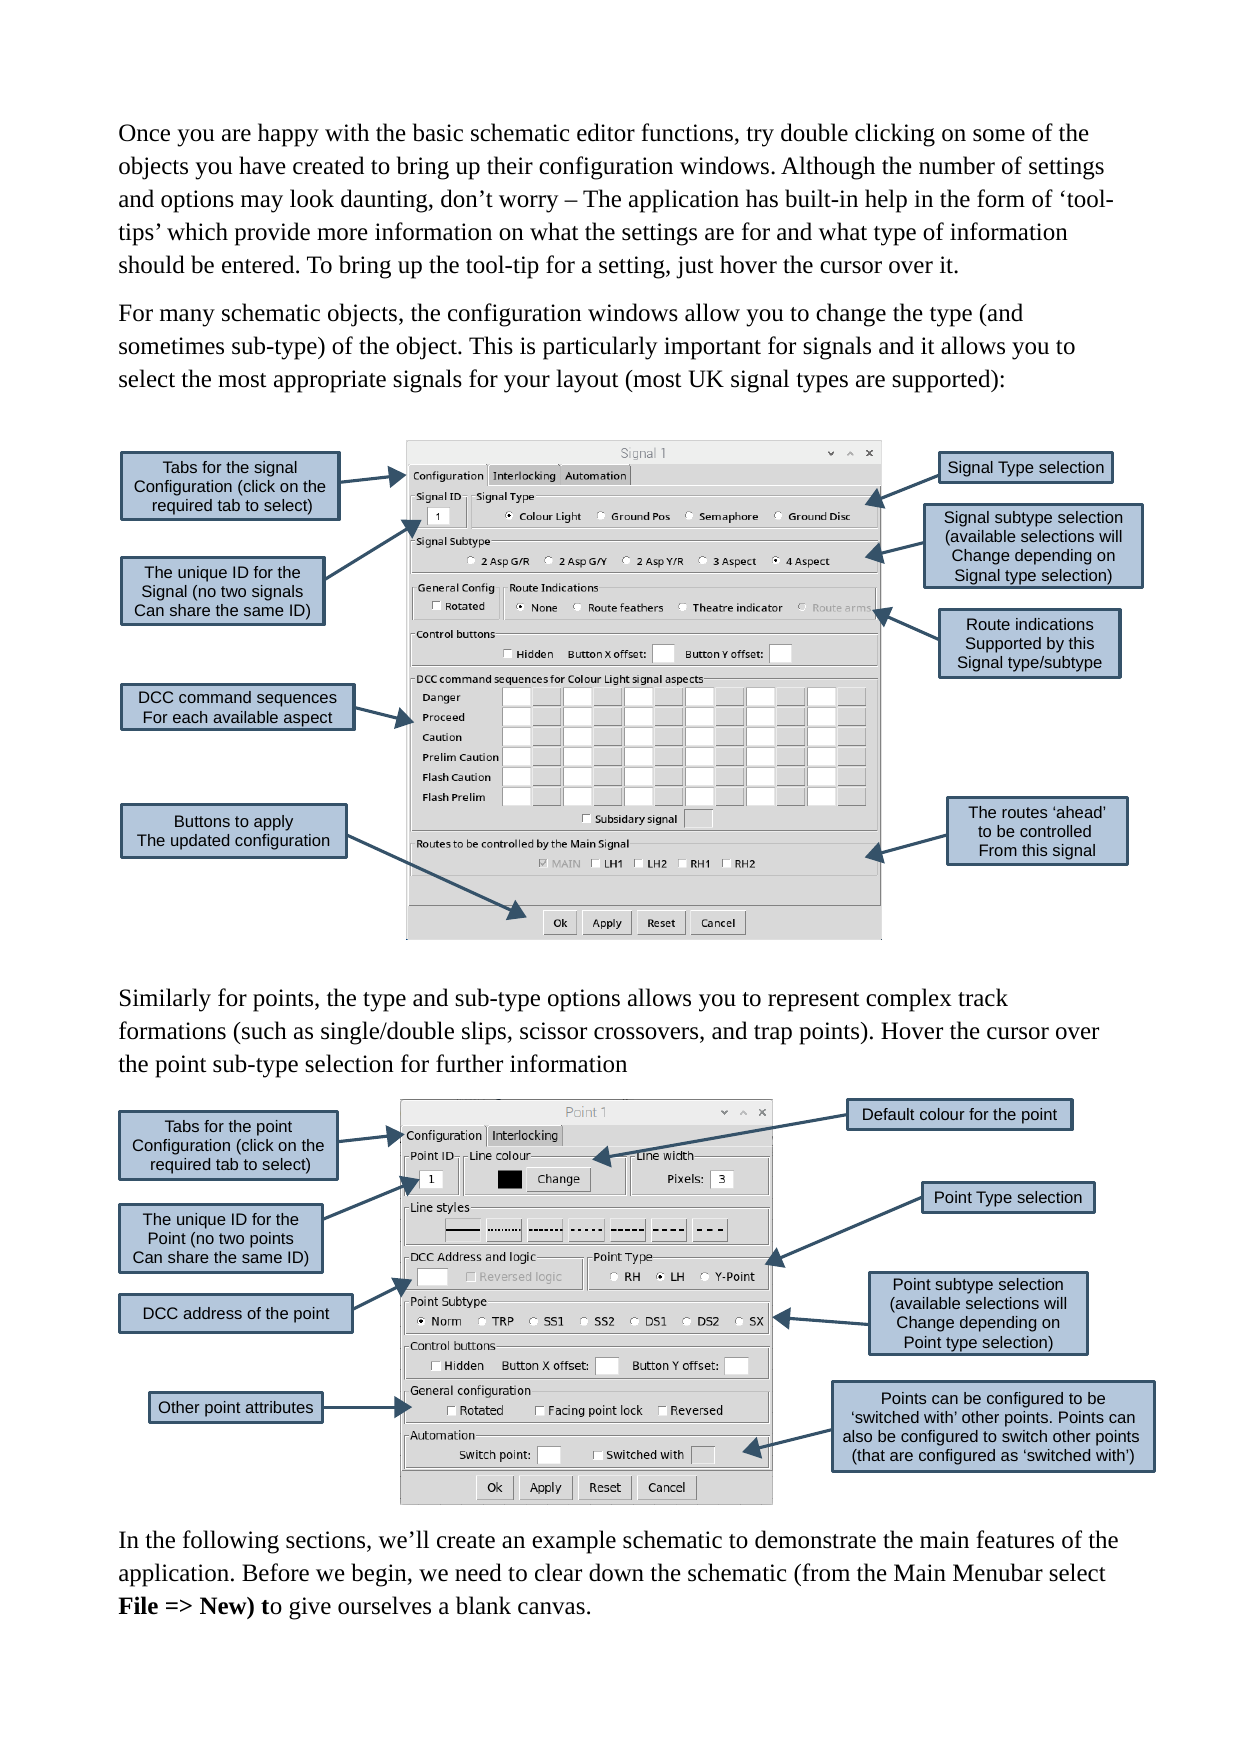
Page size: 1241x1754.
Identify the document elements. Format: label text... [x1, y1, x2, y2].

text In the following sections, we’ll create an example schematic to demonstrate the main features of the application. Before we begin, we need to clear down the schematic (from the Main Menubar select File => New) to give ourselves a blank canvas. [118, 1525, 1122, 1619]
picture [400, 1099, 773, 1505]
text For many schematic objects, the configuration windows allow you to change the type (and sometimes sub-type) of the object. This is particularly important for signals and it allows you to select the most appropriate signals for your layout (most UK signal types are supported): [118, 298, 1122, 393]
text Similarly for points, the type and sub-type options allows you to represent complex track formations (such as single/double slips, scissor crossovers, and trap points). Hover the cursor over the point sub-type selection for further information [118, 983, 1122, 1077]
picture [406, 440, 882, 940]
text Once you are happy with the basic schematic editor functions, try double clicking on some of the objects you have created to bring up their configuration windows. Although the number of settings and options may look daunting, don’t worry – The application has built-in help in the form of ‘tool-tips’ which provide more information on what the settings are for and what type of information should be entered. To bring up the tool-tip for a setting, just hover the cursor over it. [118, 118, 1122, 279]
